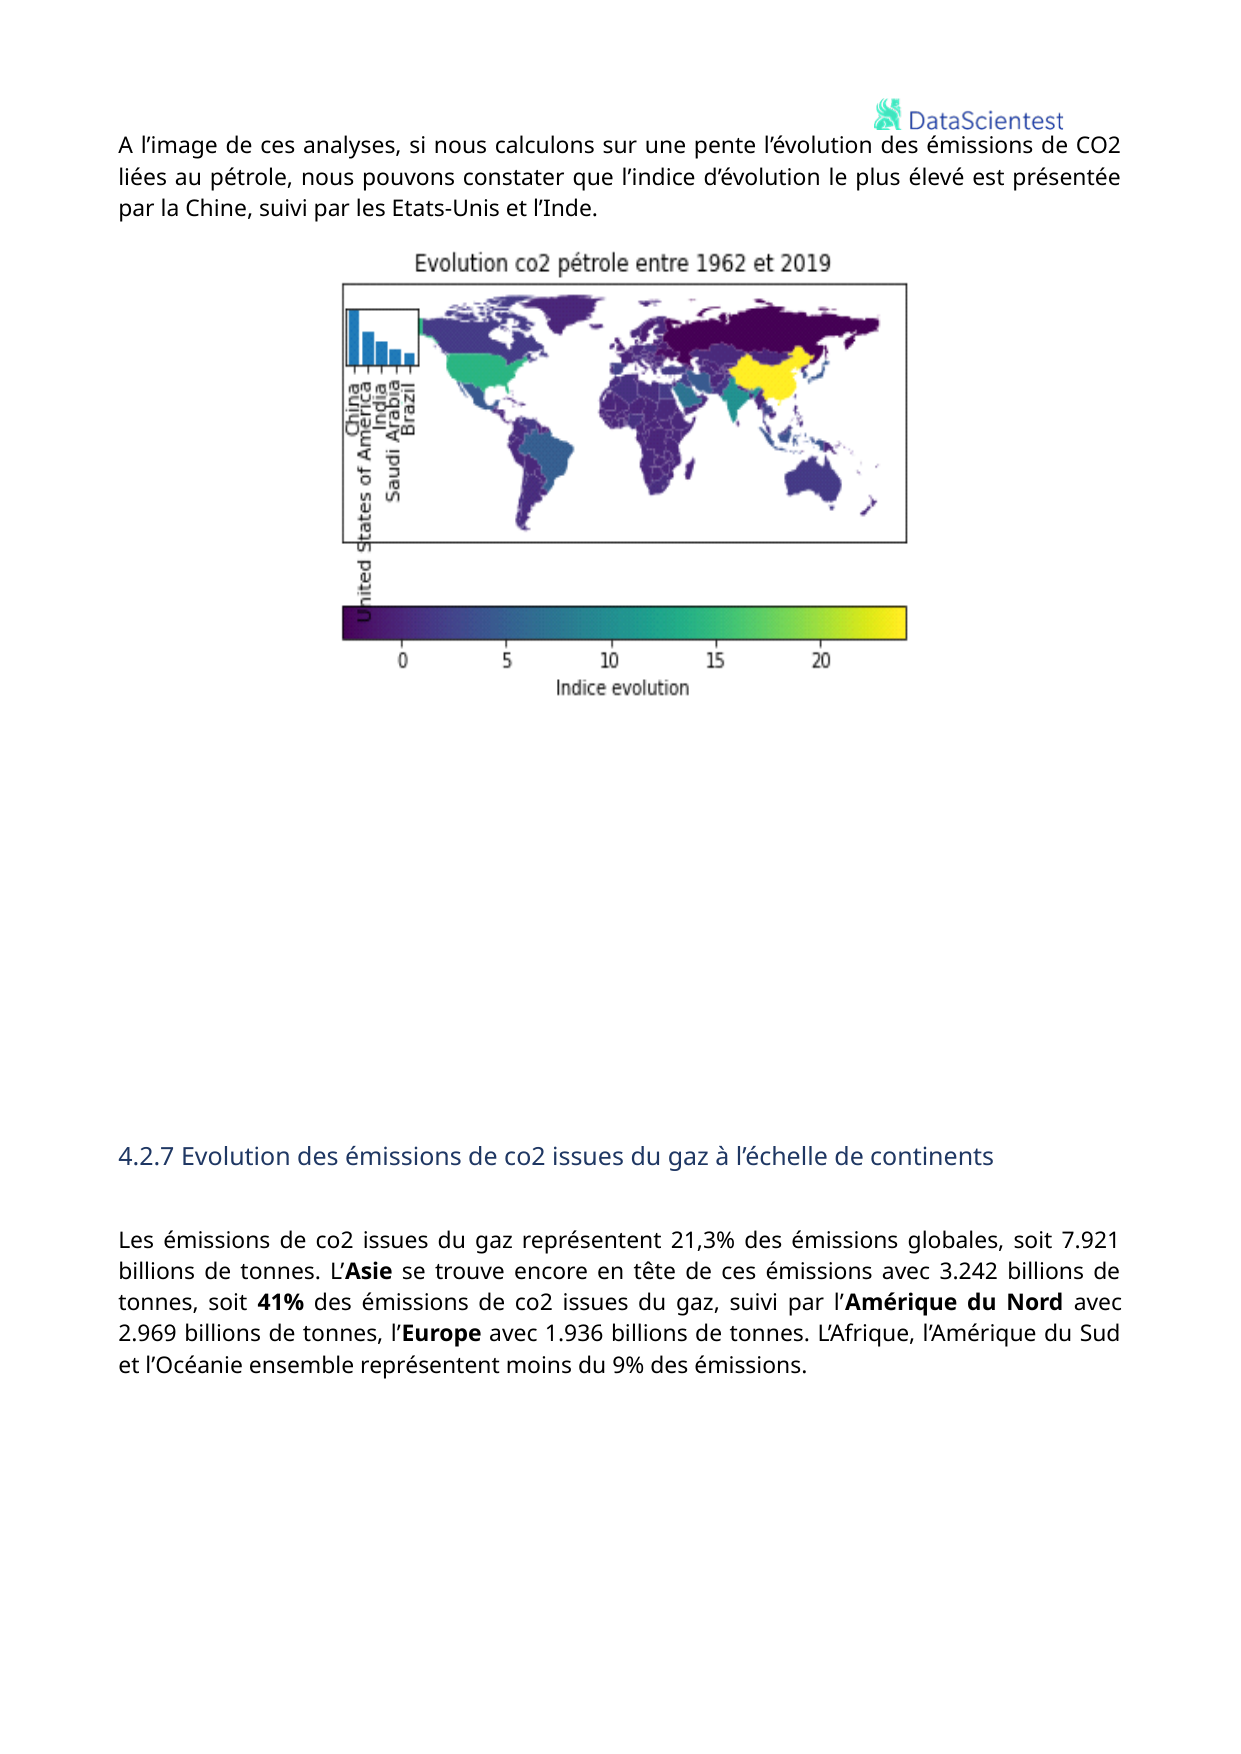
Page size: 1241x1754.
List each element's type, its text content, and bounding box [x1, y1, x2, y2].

text Les émissions de co2 issues du gaz représentent 21,3% des émissions globales, soit 7.921 billions de tonnes. L’Asie se trouve encore en tête de ces émissions avec 3.242 billions de tonnes, soit 41% des émissions de co2 issues du gaz, suivi par l’Amérique du Nord avec 2.969 billions de tonnes, l’Europe avec 1.936 billions de tonnes. L’Afrique, l’Amérique du Sud et l’Océanie ensemble représentent moins du 9% des émissions. [118, 1224, 1122, 1380]
text A l’image de ces analyses, si nous calculons sur une pente l’évolution des émissions de CO2 liées au pétrole, nous pouvons constater que l’indice d’évolution le plus élevé est présentée par la Chine, suivi par les Etats-Unis et l’Inde. [118, 129, 1122, 223]
subtitle 4.2.7 Evolution des émissions de co2 issues du gaz à l’échelle de continents [118, 1139, 1122, 1173]
